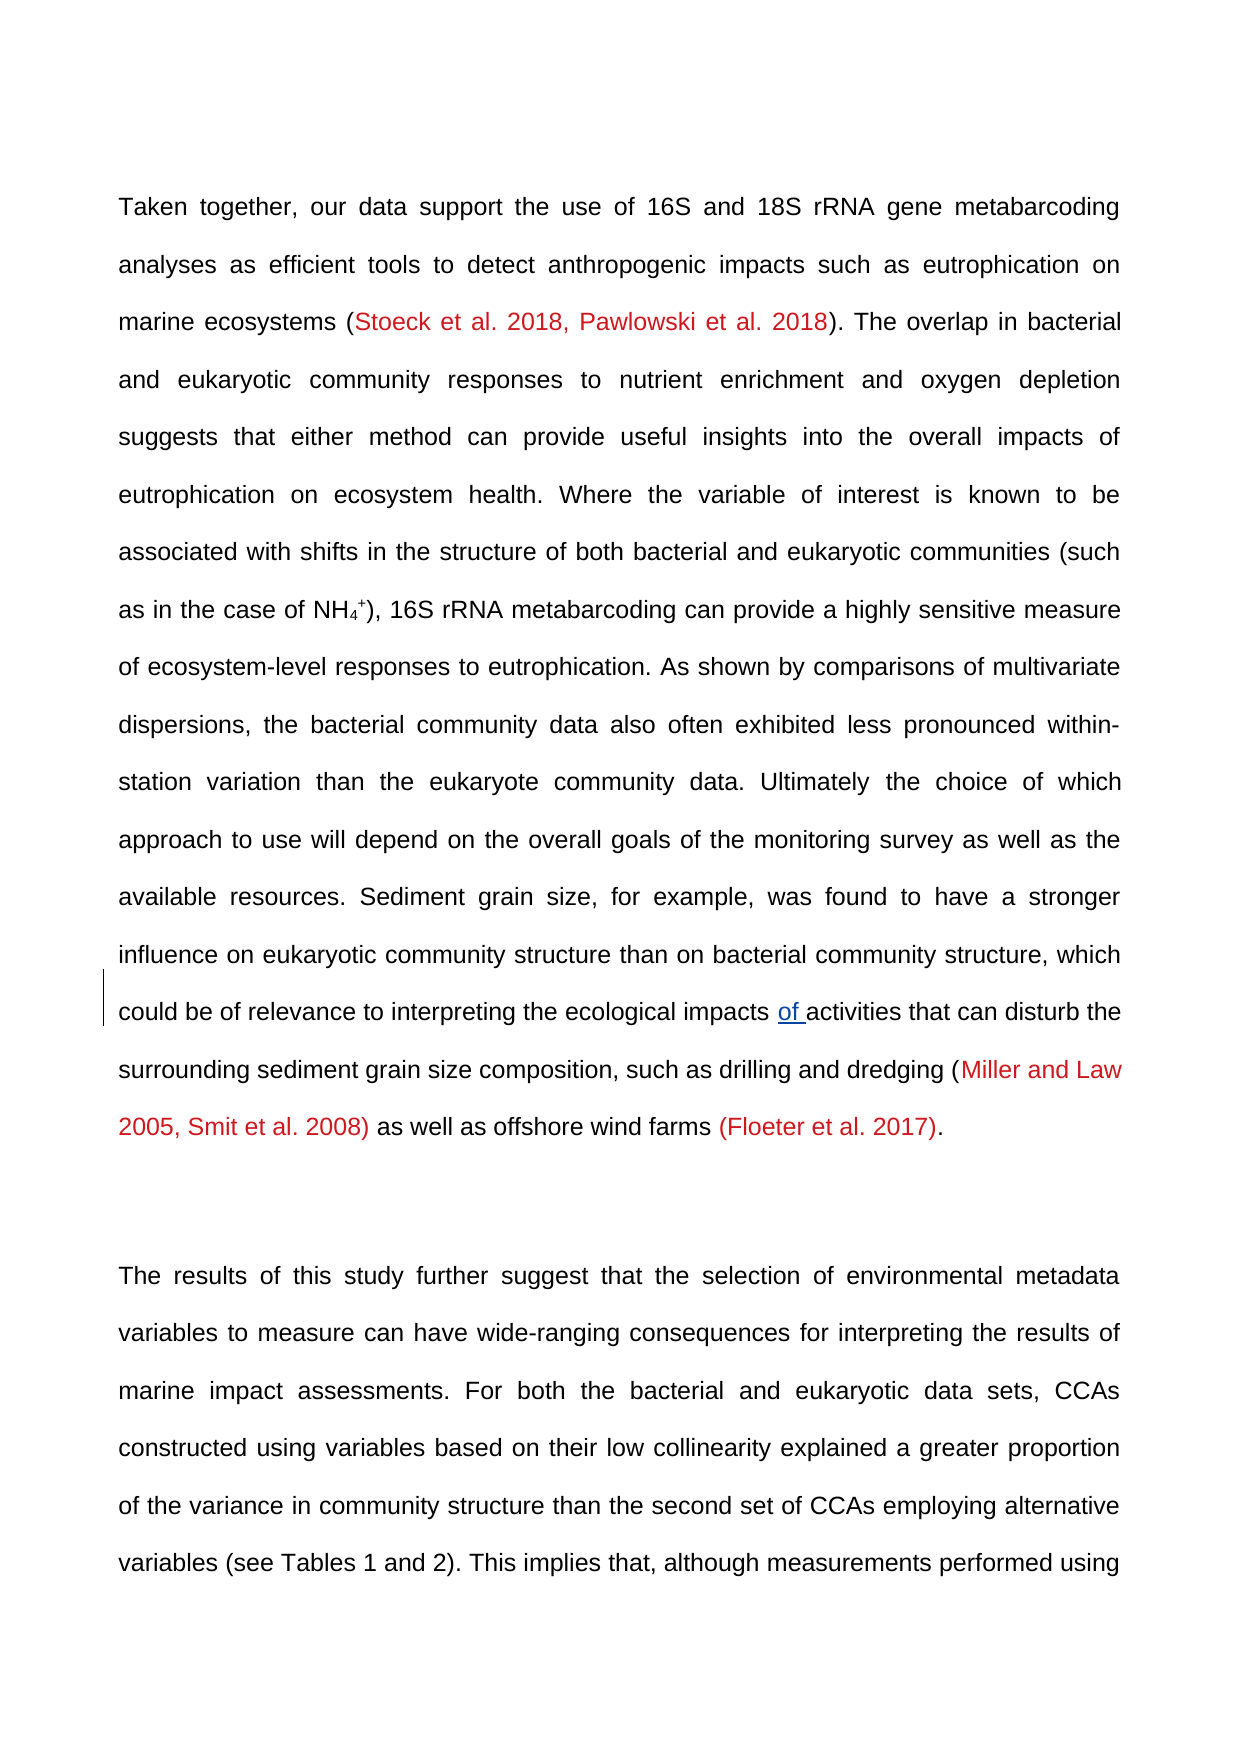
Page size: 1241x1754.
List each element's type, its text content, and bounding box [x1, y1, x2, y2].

text Taken together, our data support the use of 16S and 18S rRNA gene metabarcoding analyses as efficient tools to detect anthropogenic impacts such as eutrophication on marine ecosystems (Stoeck et al. 2018, Pawlowski et al. 2018). The overlap in bacterial and eukaryotic community responses to nutrient enrichment and oxygen depletion suggests that either method can provide useful insights into the overall impacts of eutrophication on ecosystem health. Where the variable of interest is known to be associated with shifts in the structure of both bacterial and eukaryotic communities (such as in the case of NH4+), 16S rRNA metabarcoding can provide a highly sensitive measure of ecosystem-level responses to eutrophication. As shown by comparisons of multivariate dispersions, the bacterial community data also often exhibited less pronounced within-station variation than the eukaryote community data. Ultimately the choice of which approach to use will depend on the overall goals of the monitoring survey as well as the available resources. Sediment grain size, for example, was found to have a stronger influence on eukaryotic community structure than on bacterial community structure, which could be of relevance to interpreting the ecological impacts of activities that can disturb the surrounding sediment grain size composition, such as drilling and dredging (Miller and Law 2005, Smit et al. 2008) as well as offshore wind farms (Floeter et al. 2017). [118, 192, 1122, 1141]
text The results of this study further suggest that the selection of environmental metadata variables to measure can have wide-ranging consequences for interpreting the results of marine impact assessments. For both the bacterial and eukaryotic data sets, CCAs constructed using variables based on their low collinearity explained a greater proportion of the variance in community structure than the second set of CCAs employing alternative variables (see Tables 1 and 2). This implies that, although measurements performed using bottom water samples did correlate with the structure of sediment bacterial and eukaryotic communities, the sensitivity of monitoring could be improved by substituting these variables with appropriate sedimentological data (such as sediment porewater nutrient inventories and/or depth-integrated O2 consumption rates). We also found that while the sediment Corg content was clearly correlated with variation in both bacterial and eukaryotic community structure, the sediment Corg:Ntot ratio was more strongly associated with eukaryotic community shifts. While further work would be needed to ascertain the generality of this finding, our data reinforce the need to base the design of environmental monitoring protocols on comprehensive background data involving multiple trophic levels, even if the surveys ultimately focus on a pre-defined taxonomic group(s). This type of work is therefore likely to be critical to the successful use of metabarcoding as a tool to assess marine ecosystem health (Pawlowski et al. 2018). [118, 1261, 1122, 1577]
